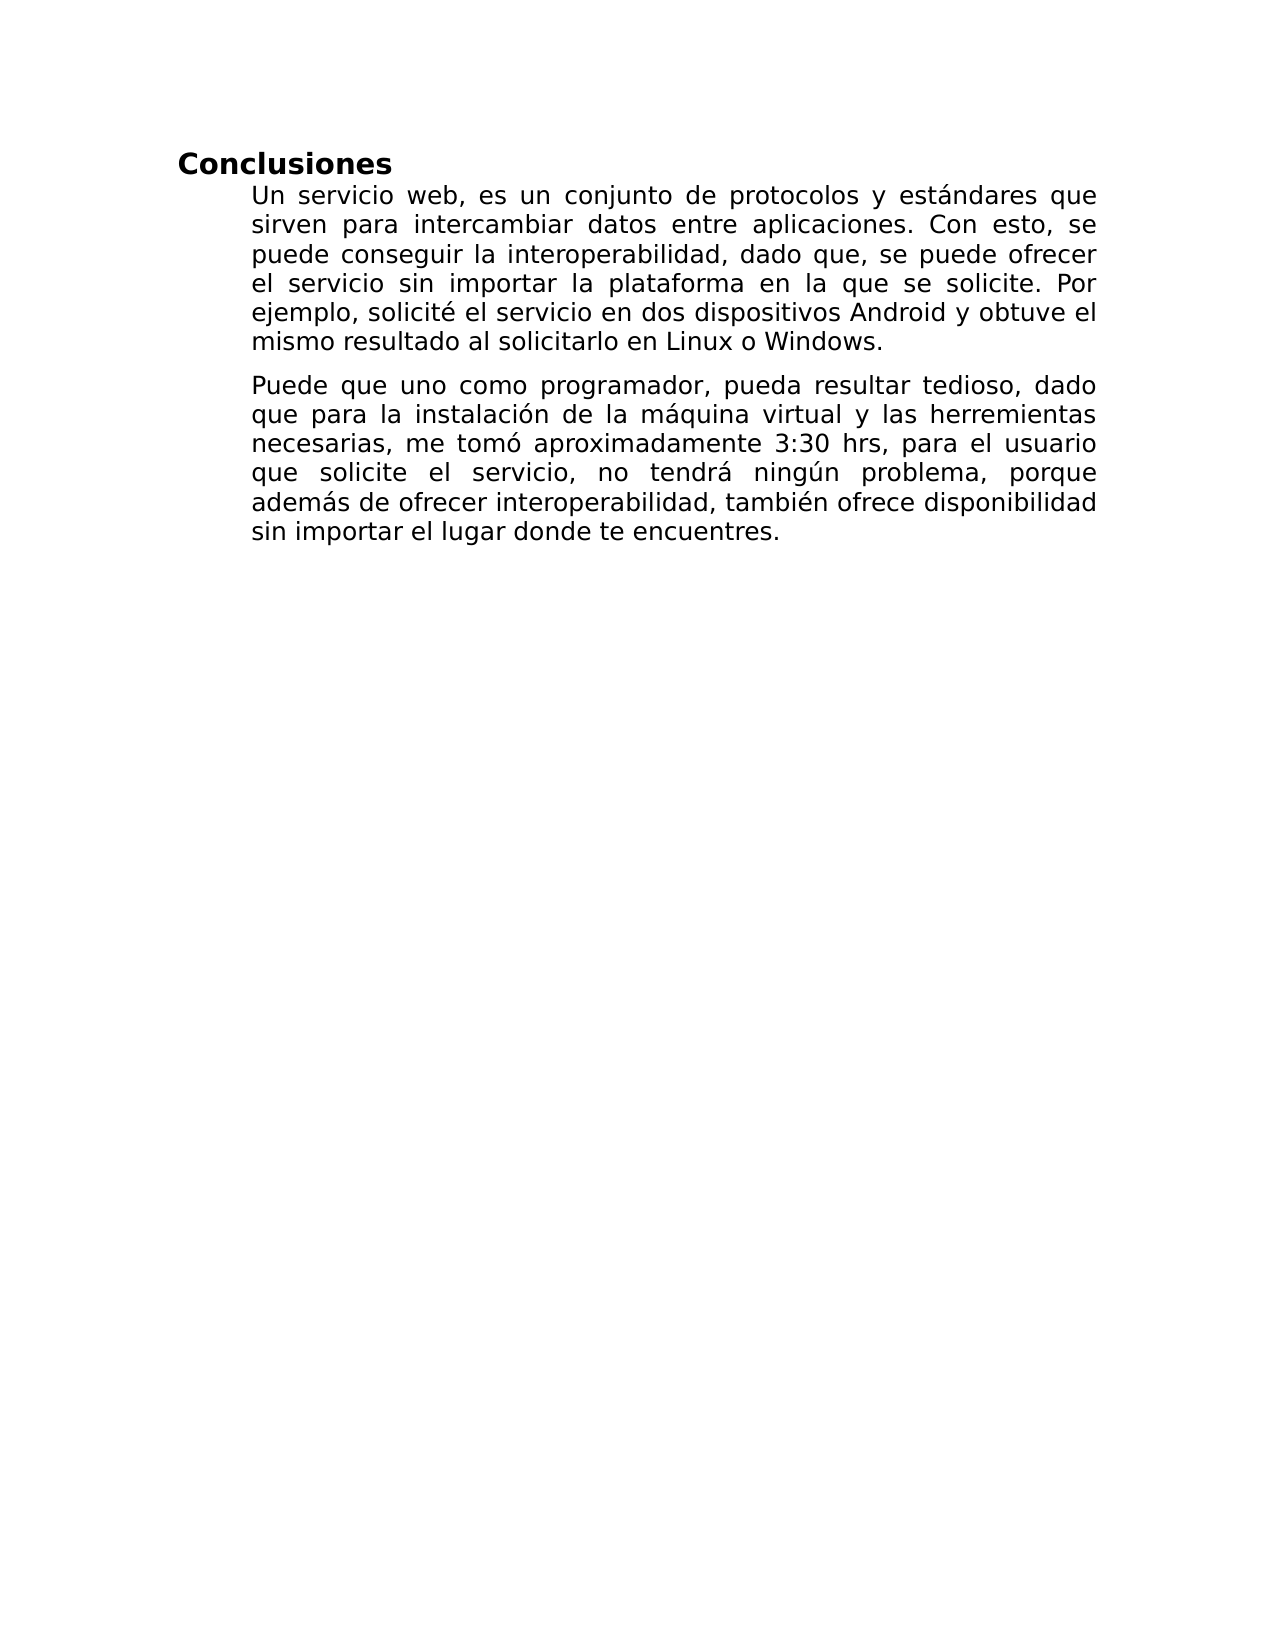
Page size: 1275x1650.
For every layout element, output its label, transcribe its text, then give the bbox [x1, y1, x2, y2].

text Un servicio web, es un conjunto de protocolos y estándares que sirven para intercambiar datos entre aplicaciones. Con esto, se puede conseguir la interoperabilidad, dado que, se puede ofrecer el servicio sin importar la plataforma en la que se solicite. Por ejemplo, solicité el servicio en dos dispositivos Android y obtuve el mismo resultado al solicitarlo en Linux o Windows. [251, 182, 1098, 357]
text Conclusiones [177, 148, 1098, 182]
text Puede que uno como programador, pueda resultar tedioso, dado que para la instalación de la máquina virtual y las herremientas necesarias, me tomó aproximadamente 3:30 hrs, para el usuario que solicite el servicio, no tendrá ningún problema, porque además de ofrecer interoperabilidad, también ofrece disponibilidad sin importar el lugar donde te encuentres. [251, 371, 1098, 546]
